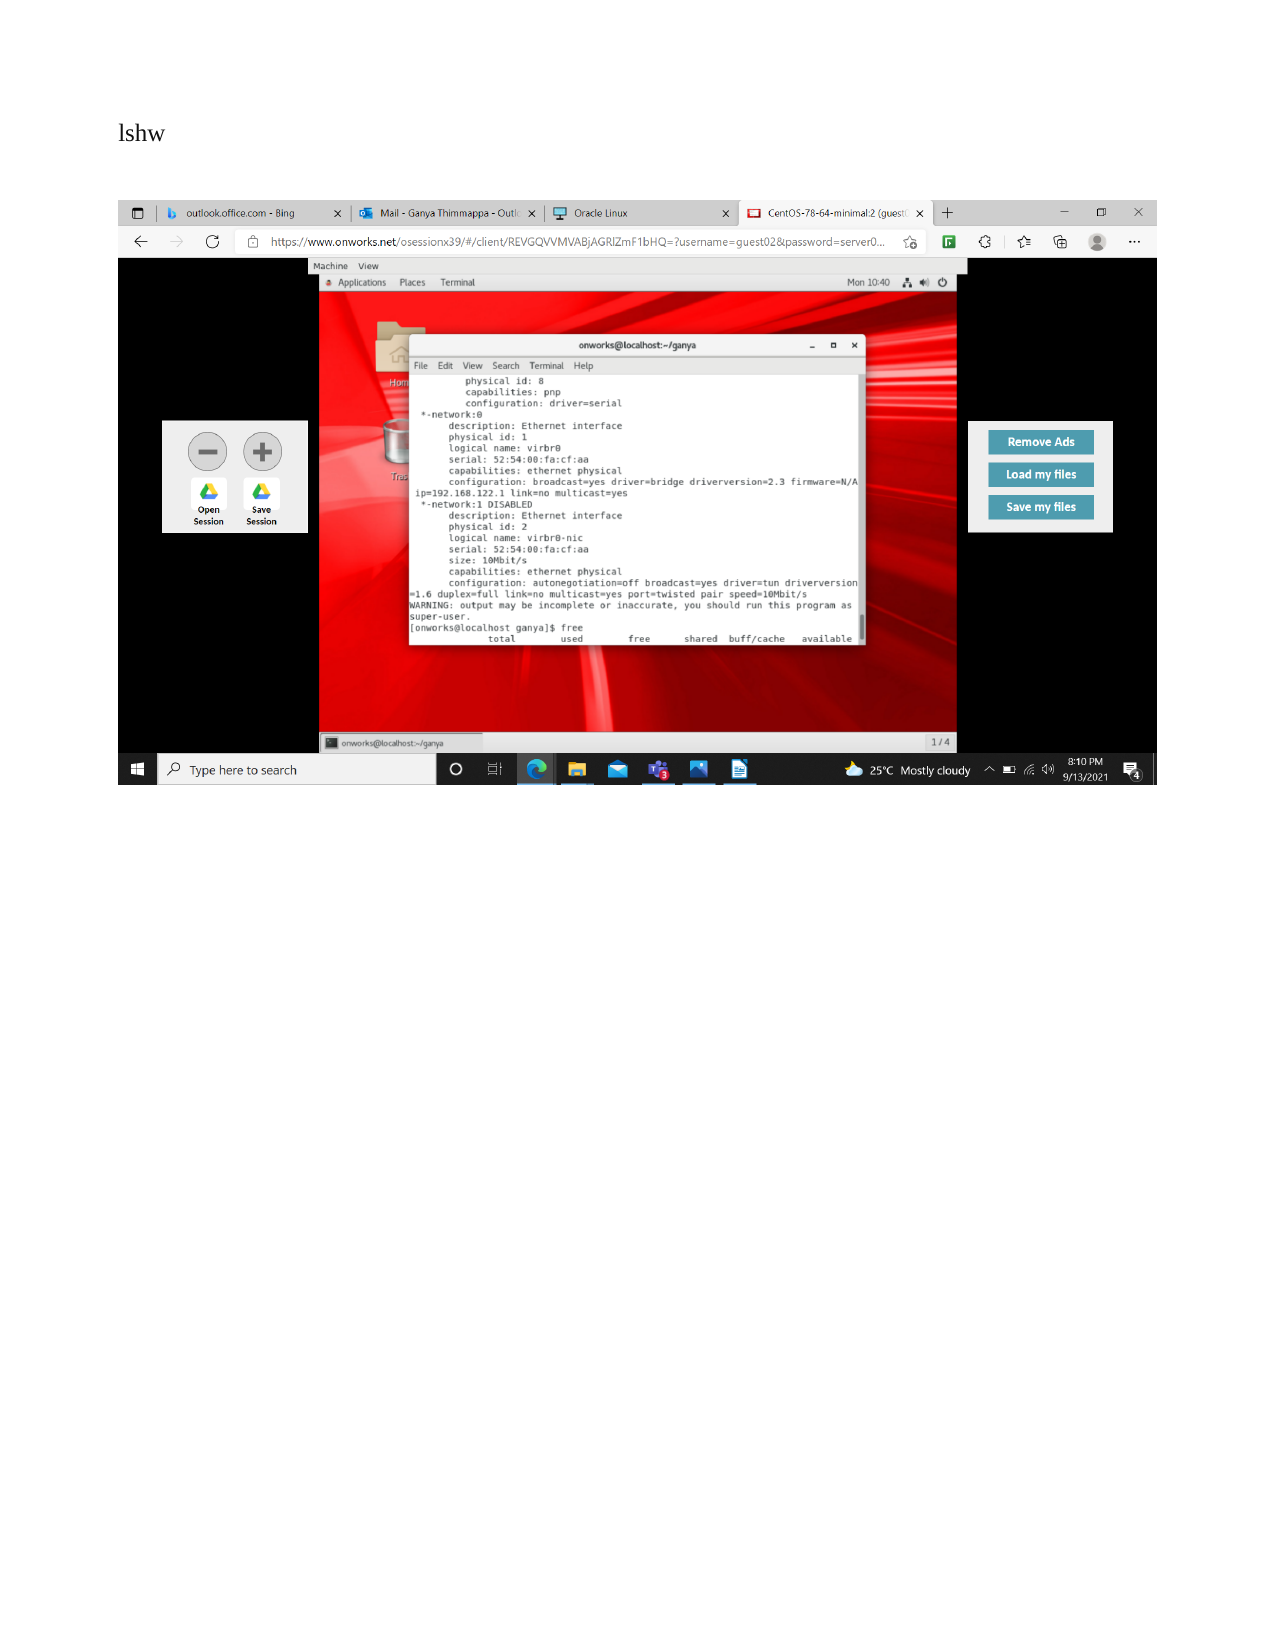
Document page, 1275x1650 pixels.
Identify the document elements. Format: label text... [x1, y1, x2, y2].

text lshw [118, 118, 1157, 147]
picture [118, 200, 1157, 785]
